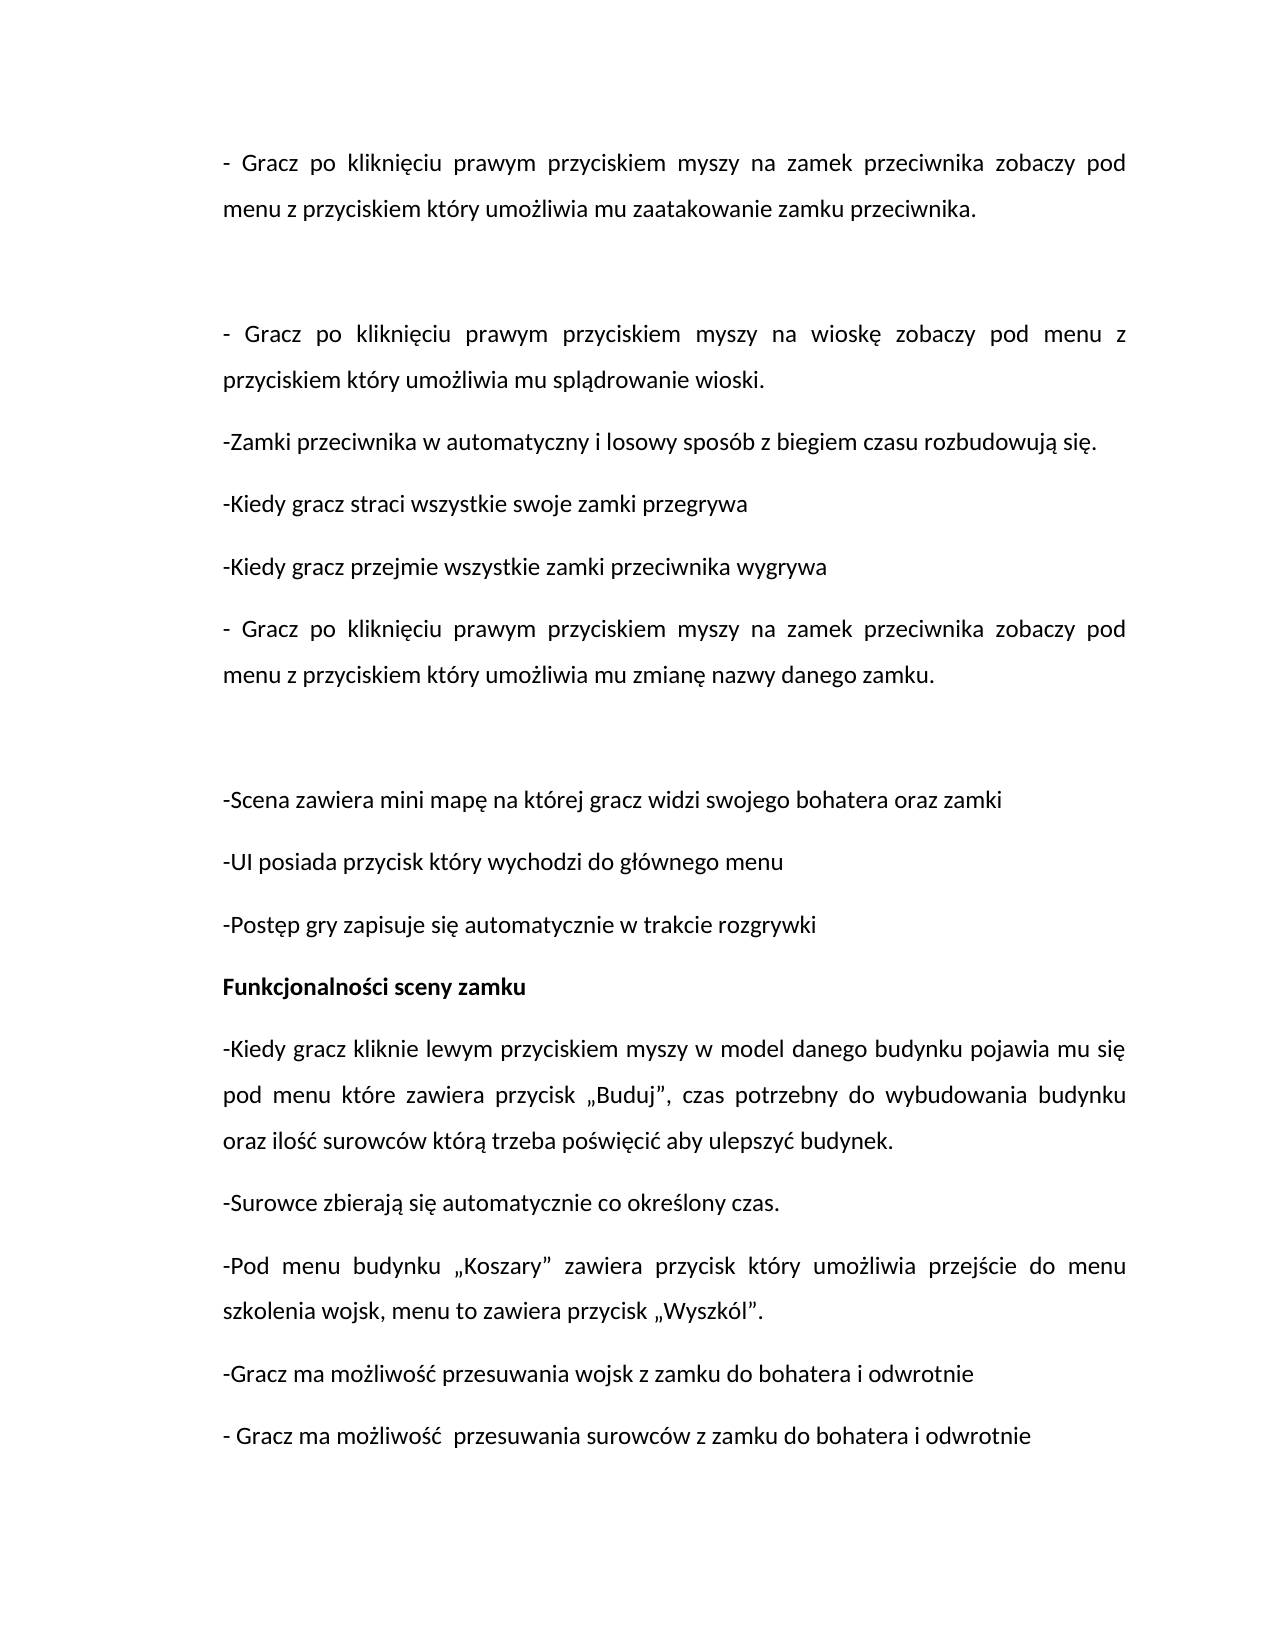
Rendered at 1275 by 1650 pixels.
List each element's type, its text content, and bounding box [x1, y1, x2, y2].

text -Pod menu budynku „Koszary” zawiera przycisk który umożliwia przejście do menu szkolenia wojsk, menu to zawiera przycisk „Wyszkól”. [223, 1250, 1127, 1326]
text - Gracz po kliknięciu prawym przyciskiem myszy na zamek przeciwnika zobaczy pod menu z przyciskiem który umożliwia mu zmianę nazwy danego zamku. [223, 613, 1127, 690]
text -Kiedy gracz przejmie wszystkie zamki przeciwnika wygrywa [223, 551, 1127, 582]
text -Surowce zbierają się automatycznie co określony czas. [223, 1187, 1127, 1218]
text -Scena zawiera mini mapę na której gracz widzi swojego bohatera oraz zamki [223, 784, 1127, 814]
text - Gracz ma możliwość przesuwania surowców z zamku do bohatera i odwrotnie [223, 1420, 1127, 1451]
text -Zamki przeciwnika w automatyczny i losowy sposób z biegiem czasu rozbudowują się. [223, 426, 1127, 457]
text - Gracz po kliknięciu prawym przyciskiem myszy na zamek przeciwnika zobaczy pod menu z przyciskiem który umożliwia mu zaatakowanie zamku przeciwnika. [223, 148, 1127, 224]
text - Gracz po kliknięciu prawym przyciskiem myszy na wioskę zobaczy pod menu z przyciskiem który umożliwia mu splądrowanie wioski. [223, 318, 1127, 394]
text -Gracz ma możliwość przesuwania wojsk z zamku do bohatera i odwrotnie [223, 1358, 1127, 1388]
text -Kiedy gracz kliknie lewym przyciskiem myszy w model danego budynku pojawia mu się pod menu które zawiera przycisk „Buduj”, czas potrzebny do wybudowania budynku oraz ilość surowców którą trzeba poświęcić aby ulepszyć budynek. [223, 1033, 1127, 1156]
text -Postęp gry zapisuje się automatycznie w trakcie rozgrywki [223, 909, 1127, 939]
text Funkcjonalności sceny zamku [223, 971, 1127, 1002]
text -UI posiada przycisk który wychodzi do głównego menu [223, 846, 1127, 877]
text -Kiedy gracz straci wszystkie swoje zamki przegrywa [223, 489, 1127, 519]
